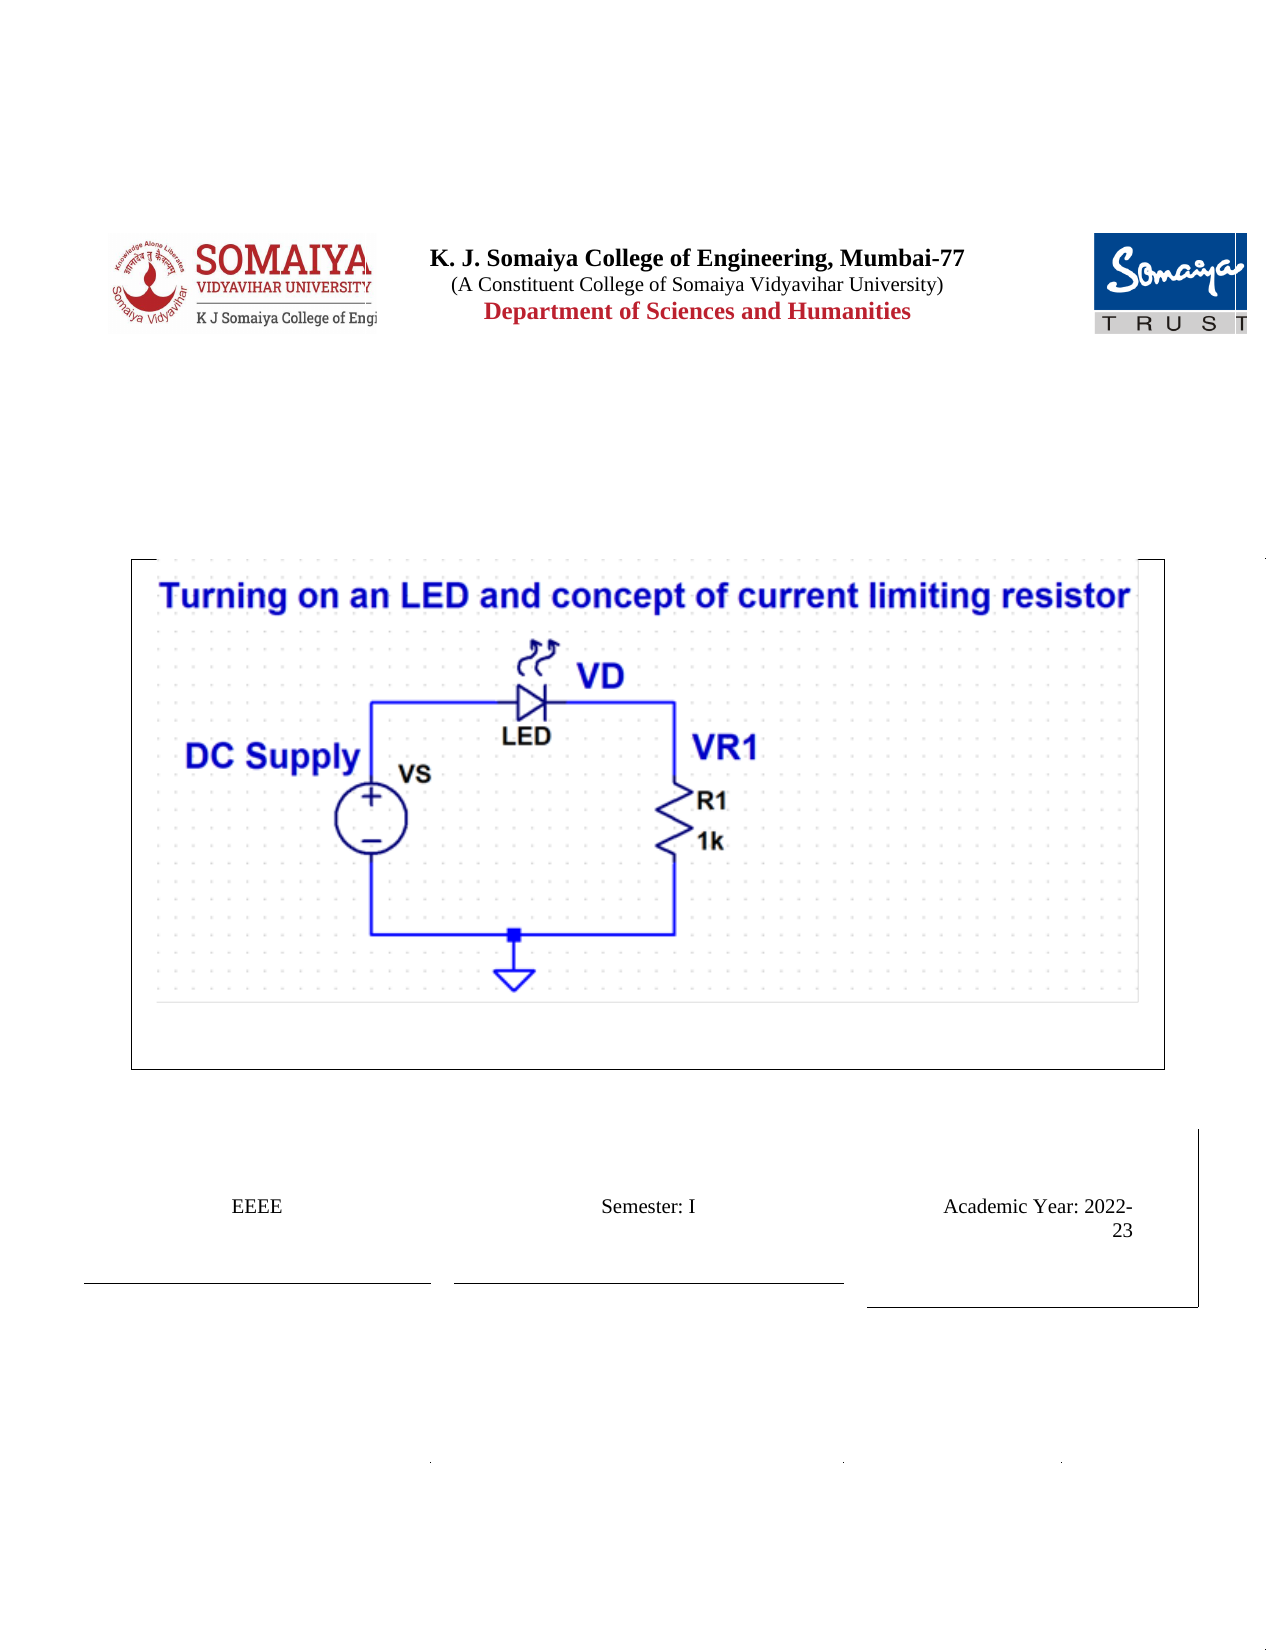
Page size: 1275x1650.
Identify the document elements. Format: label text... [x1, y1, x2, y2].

table_cell Task 1: Voltage division Concept and its verification on breadboard Task 2: Current division Concept Task 3: Turn on an LED and measure its turn-on voltage Task 4: Battery Level Indicator Circuit [132, 560, 1164, 1069]
